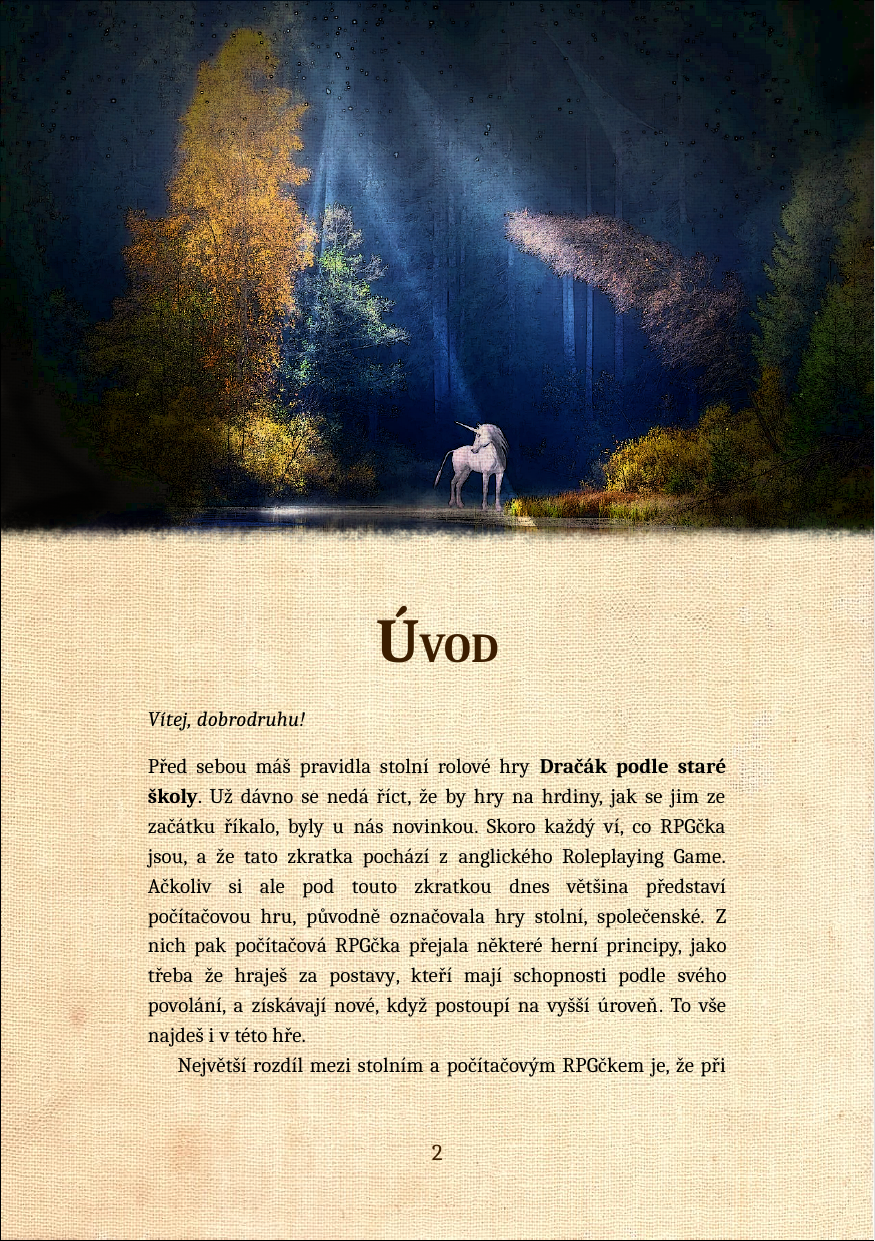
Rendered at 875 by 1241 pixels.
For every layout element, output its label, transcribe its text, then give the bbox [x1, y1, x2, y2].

text Před sebou máš pravidla stolní rolové hry Dračák podle staré školy. Už dávno se nedá říct, že by hry na hrdiny, jak se jim ze začátku říkalo, byly u⁠ nás novinkou. Skoro každý ví, co RPGčka jsou, a⁠ že tato zkratka pochází z⁠ anglického Roleplaying Game. Ačkoliv si ale pod touto zkratkou dnes většina představí počítačovou hru, původně označovala hry stolní, společenské. Z⁠ nich pak počítačová RPGčka přejala některé herní principy, jako třeba že hraješ za postavy, kteří mají schopnosti podle svého povolání, a⁠ získávají nové, když postoupí na vyšší úroveň. To vše najdeš i⁠ v⁠ této hře. Největší rozdíl mezi stolním a⁠ počítačovým RPGčkem je, že při [148, 755, 726, 1078]
picture [0, 0, 874, 1240]
text Vítej, dobrodruhu! [148, 707, 726, 731]
subtitle Úvod [148, 547, 726, 678]
